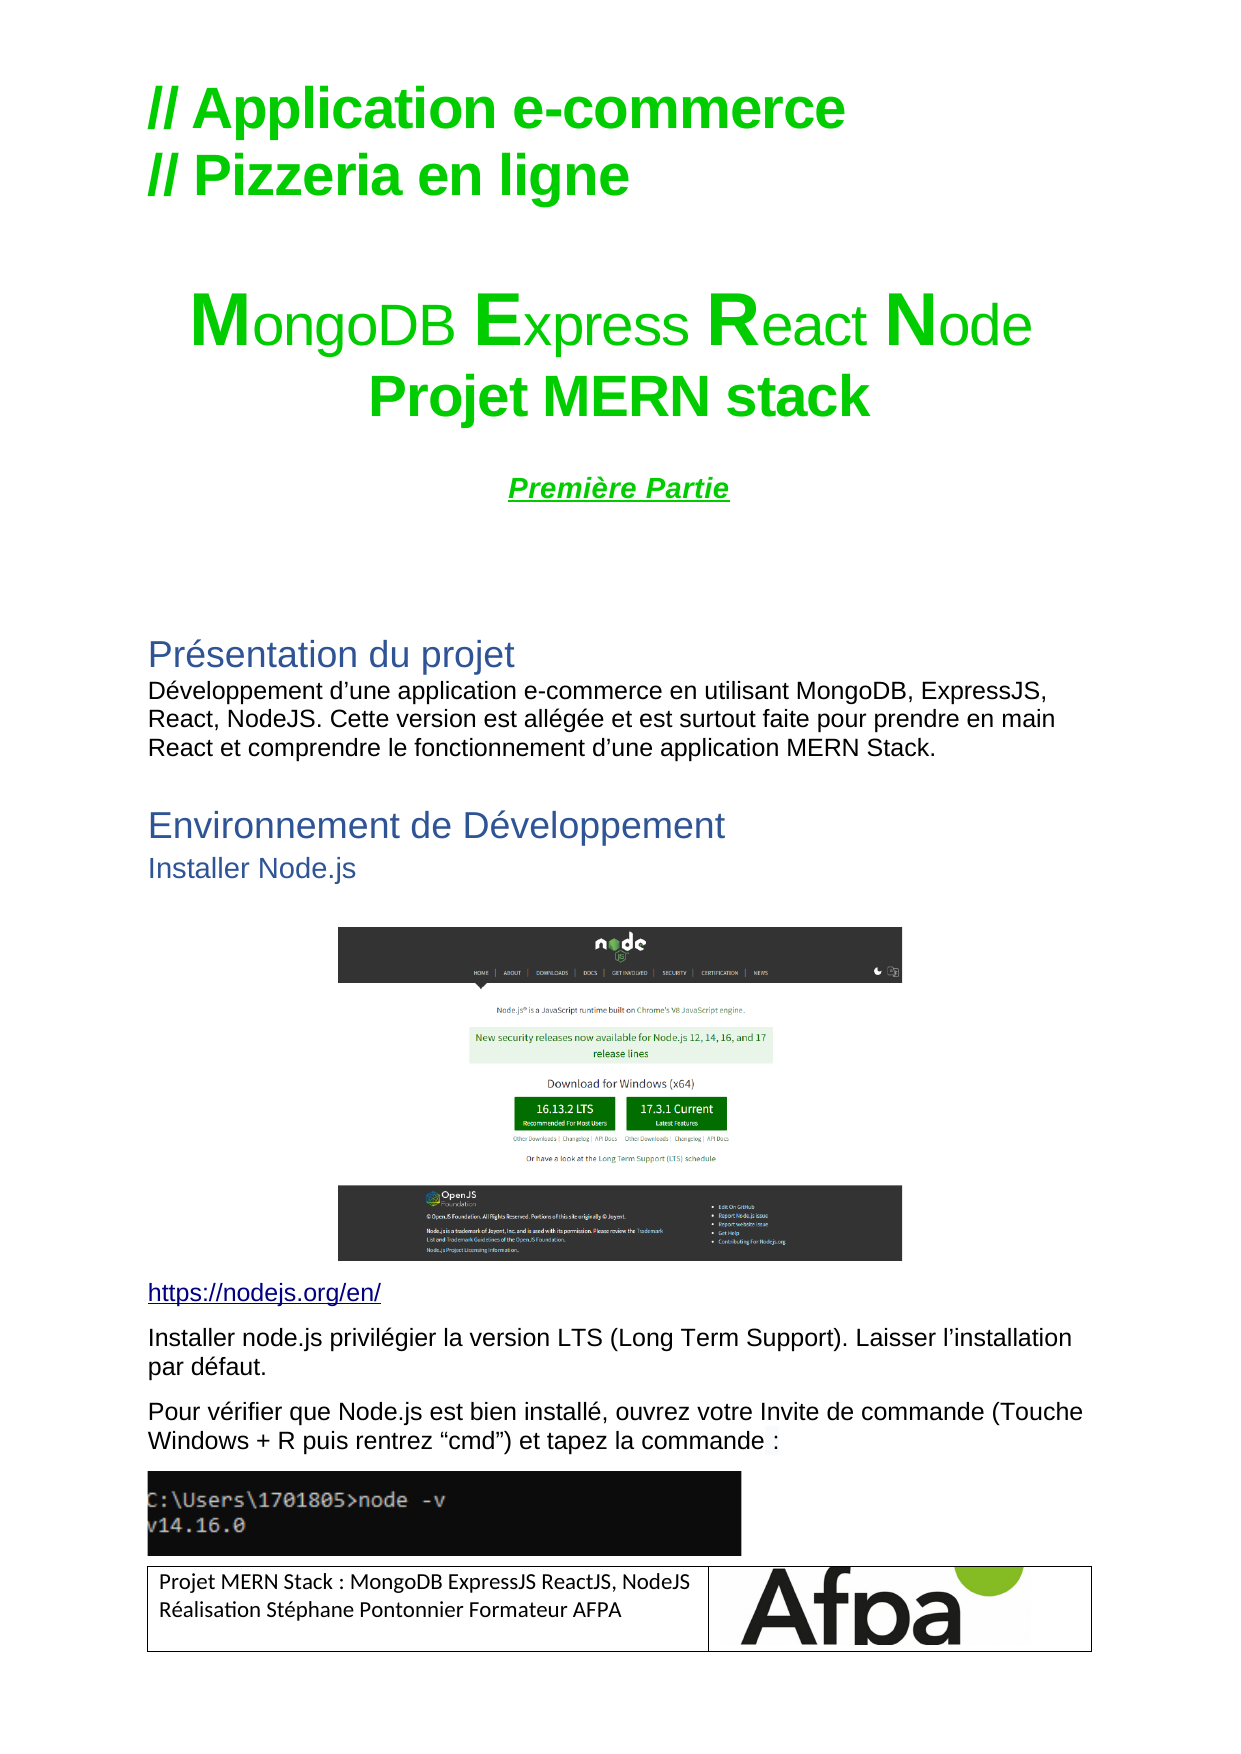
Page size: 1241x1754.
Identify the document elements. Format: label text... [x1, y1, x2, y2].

text Projet MERN stack [148, 361, 1093, 428]
text Pour vérifier que Node.js est bien installé, ouvrez votre Invite de commande (Touche Windows + R puis rentrez “cmd”) et tapez la commande : [148, 1397, 1093, 1455]
text Première Partie [148, 471, 1093, 505]
subtitle Présentation du projet [148, 633, 1093, 676]
subtitle Environnement de Développement [148, 804, 1093, 847]
text https://nodejs.org/en/ [148, 1278, 1093, 1306]
text Développement d’une application e-commerce en utilisant MongoDB, ExpressJS, React, NodeJS. Cette version est allégée et est surtout faite pour prendre en main React et comprendre le fonctionnement d’une application MERN Stack. [148, 676, 1093, 762]
text MongoDB Express React Node [148, 275, 1093, 361]
text // Pizzeria en ligne [148, 141, 1093, 208]
text // Application e-commerce [148, 74, 1093, 141]
text Installer node.js privilégier la version LTS (Long Term Support). Laisser l’installation par défaut. [148, 1323, 1093, 1381]
subtitle Installer Node.js [148, 851, 1093, 884]
